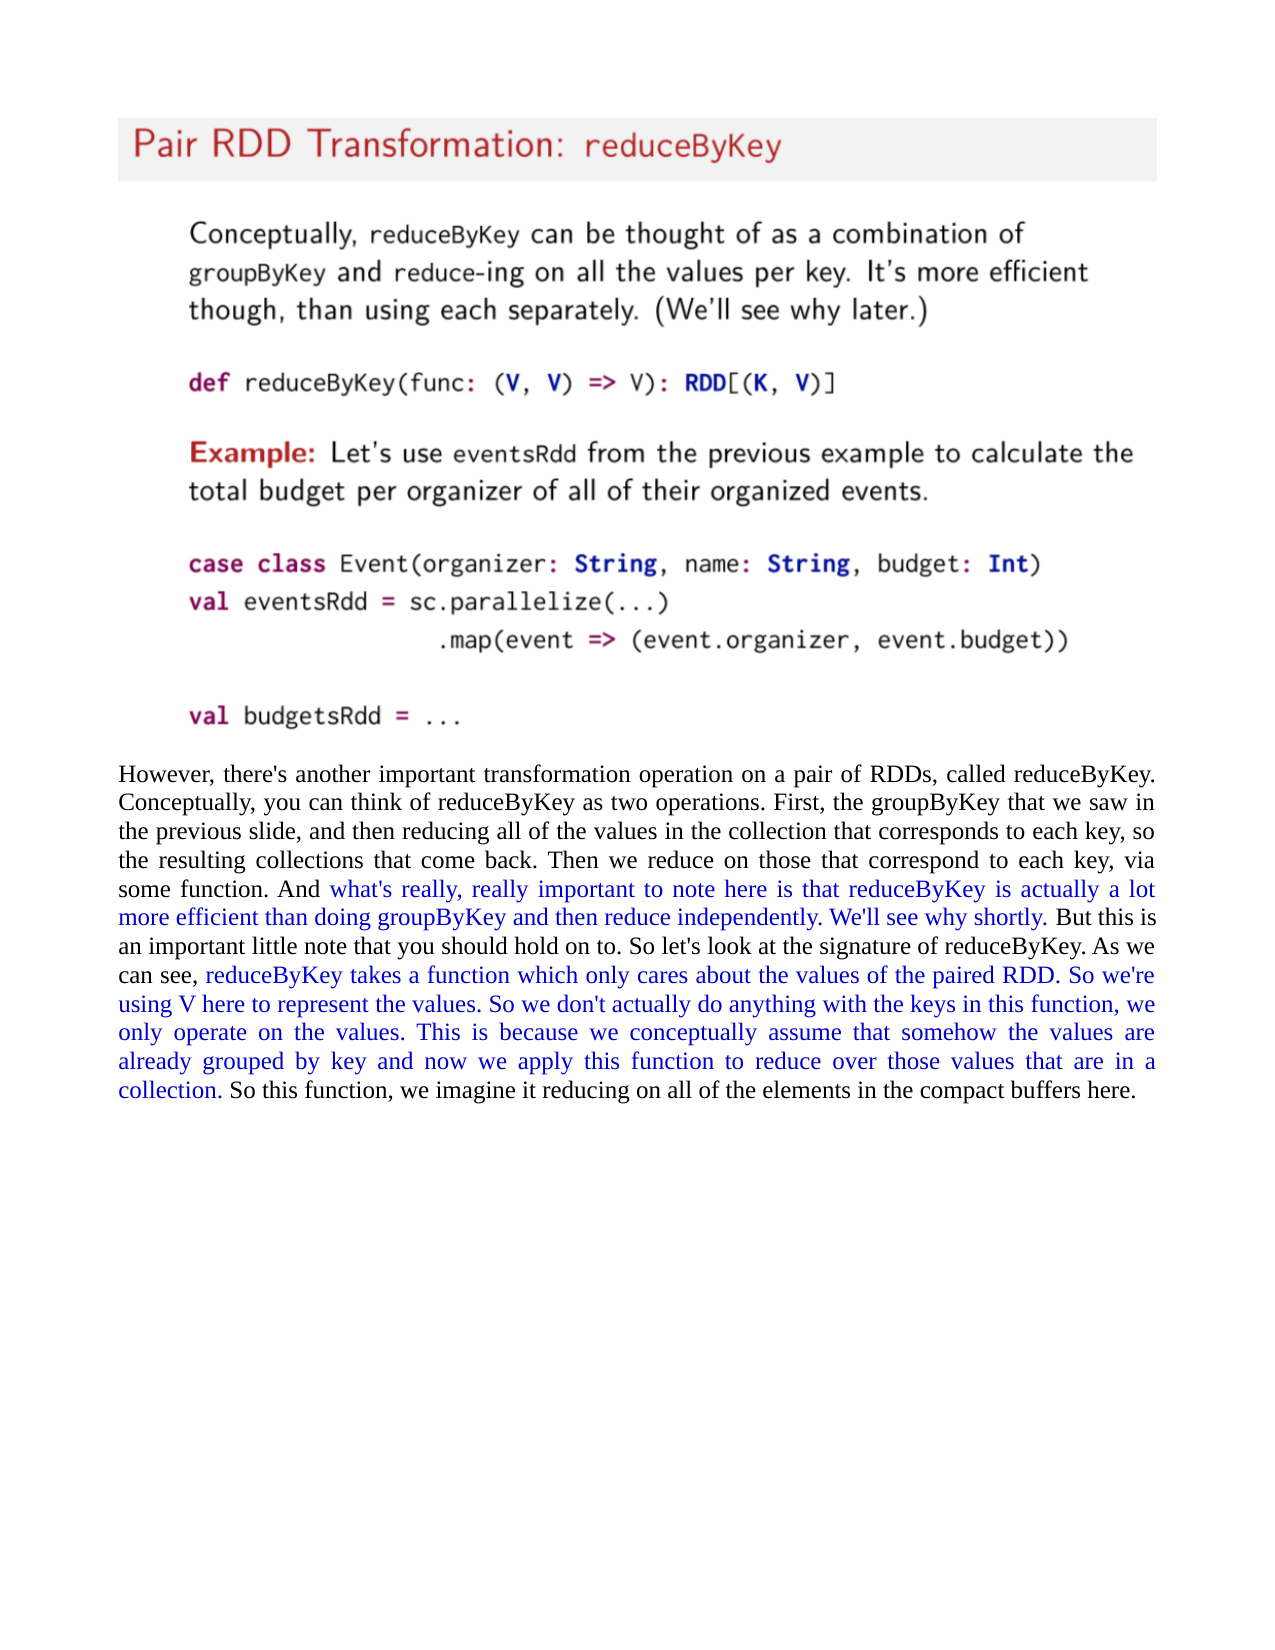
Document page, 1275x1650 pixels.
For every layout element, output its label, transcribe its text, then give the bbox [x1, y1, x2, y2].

text However, there's another important transformation operation on a pair of RDDs, called reduceByKey. Conceptually, you can think of reduceByKey as two operations. First, the groupByKey that we saw in the previous slide, and then reducing all of the values in the collection that corresponds to each key, so the resulting collections that come back. Then we reduce on those that correspond to each key, via some function. And what's really, really important to note here is that reduceByKey is actually a lot more efficient than doing groupByKey and then reduce independently. We'll see why shortly. But this is an important little note that you should hold on to. So let's look at the signature of reduceByKey. As we can see, reduceByKey takes a function which only cares about the values of the paired RDD. So we're using V here to represent the values. So we don't actually do anything with the keys in this function, we only operate on the values. This is because we conceptually assume that somehow the values are already grouped by key and now we apply this function to reduce over those values that are in a collection. So this function, we imagine it reducing on all of the elements in the compact buffers here. [118, 759, 1157, 1104]
picture [118, 118, 1157, 730]
